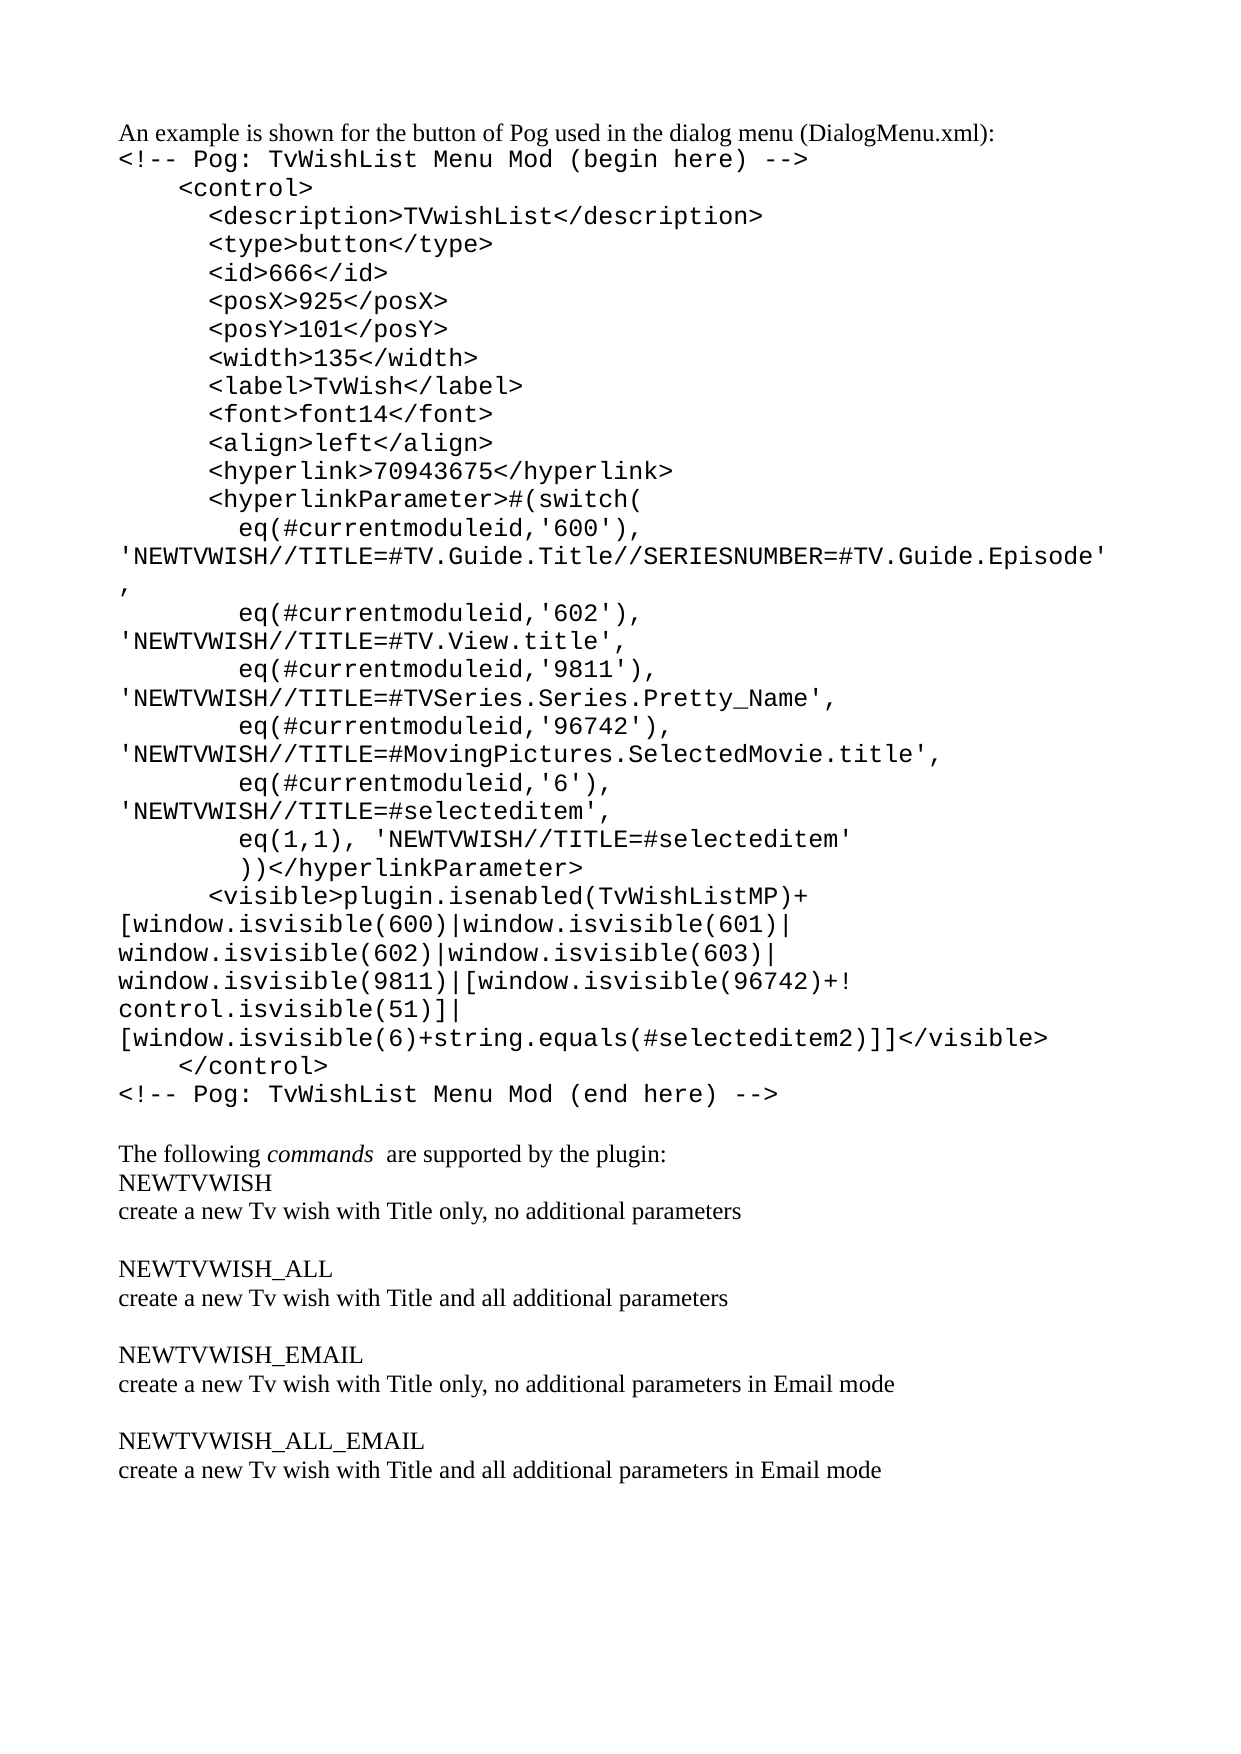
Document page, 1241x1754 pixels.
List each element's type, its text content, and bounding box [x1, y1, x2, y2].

text <posX>925</posX> [118, 288, 1122, 317]
text NEWTVWISH_ALL_EMAIL [118, 1426, 1122, 1455]
text NEWTVWISH_EMAIL [118, 1340, 1122, 1369]
text eq(#currentmoduleid,'6'), 'NEWTVWISH//TITLE=#selecteditem', [118, 770, 1122, 827]
text eq(#currentmoduleid,'602'), 'NEWTVWISH//TITLE=#TV.View.title', [118, 600, 1122, 657]
text </control> [118, 1053, 1122, 1082]
text eq(1,1), 'NEWTVWISH//TITLE=#selecteditem' [118, 827, 1122, 855]
text An example is shown for the button of Pog used in the dialog menu (DialogMenu.xml): [118, 118, 1122, 147]
text <!-- Pog: TvWishList Menu Mod (end here) --> [118, 1082, 1122, 1110]
text NEWTVWISH_ALL [118, 1254, 1122, 1283]
text NEWTVWISH [118, 1168, 1122, 1196]
text create a new Tv wish with Title only, no additional parameters in Email mode [118, 1369, 1122, 1398]
text create a new Tv wish with Title and all additional parameters in Email mode [118, 1455, 1122, 1484]
text <id>666</id> [118, 260, 1122, 288]
text eq(#currentmoduleid,'600'), 'NEWTVWISH//TITLE=#TV.Guide.Title//SERIESNUMBER=#TV.Guide.Episode', [118, 515, 1122, 600]
text <visible>plugin.isenabled(TvWishListMP)+[window.isvisible(600)|window.isvisible(601)|window.isvisible(602)|window.isvisible(603)|window.isvisible(9811)|[window.isvisible(96742)+!control.isvisible(51)]|[window.isvisible(6)+string.equals(#selecteditem2)]]</visible> [118, 883, 1122, 1053]
text <hyperlink>70943675</hyperlink> [118, 458, 1122, 487]
text eq(#currentmoduleid,'9811'), 'NEWTVWISH//TITLE=#TVSeries.Series.Pretty_Name', [118, 657, 1122, 713]
text <font>font14</font> [118, 402, 1122, 430]
text The following commands are supported by the plugin: [118, 1139, 1122, 1168]
text <!-- Pog: TvWishList Menu Mod (begin here) --> [118, 147, 1122, 175]
text <posY>101</posY> [118, 317, 1122, 345]
text <description>TVwishList</description> [118, 203, 1122, 232]
text <label>TvWish</label> [118, 373, 1122, 402]
text <control> [118, 175, 1122, 203]
text <type>button</type> [118, 232, 1122, 260]
text ))</hyperlinkParameter> [118, 855, 1122, 883]
text <hyperlinkParameter>#(switch( [118, 487, 1122, 515]
text <align>left</align> [118, 430, 1122, 458]
text create a new Tv wish with Title and all additional parameters [118, 1283, 1122, 1311]
text create a new Tv wish with Title only, no additional parameters [118, 1196, 1122, 1225]
text eq(#currentmoduleid,'96742'), 'NEWTVWISH//TITLE=#MovingPictures.SelectedMovie.title', [118, 713, 1122, 770]
text <width>135</width> [118, 345, 1122, 373]
